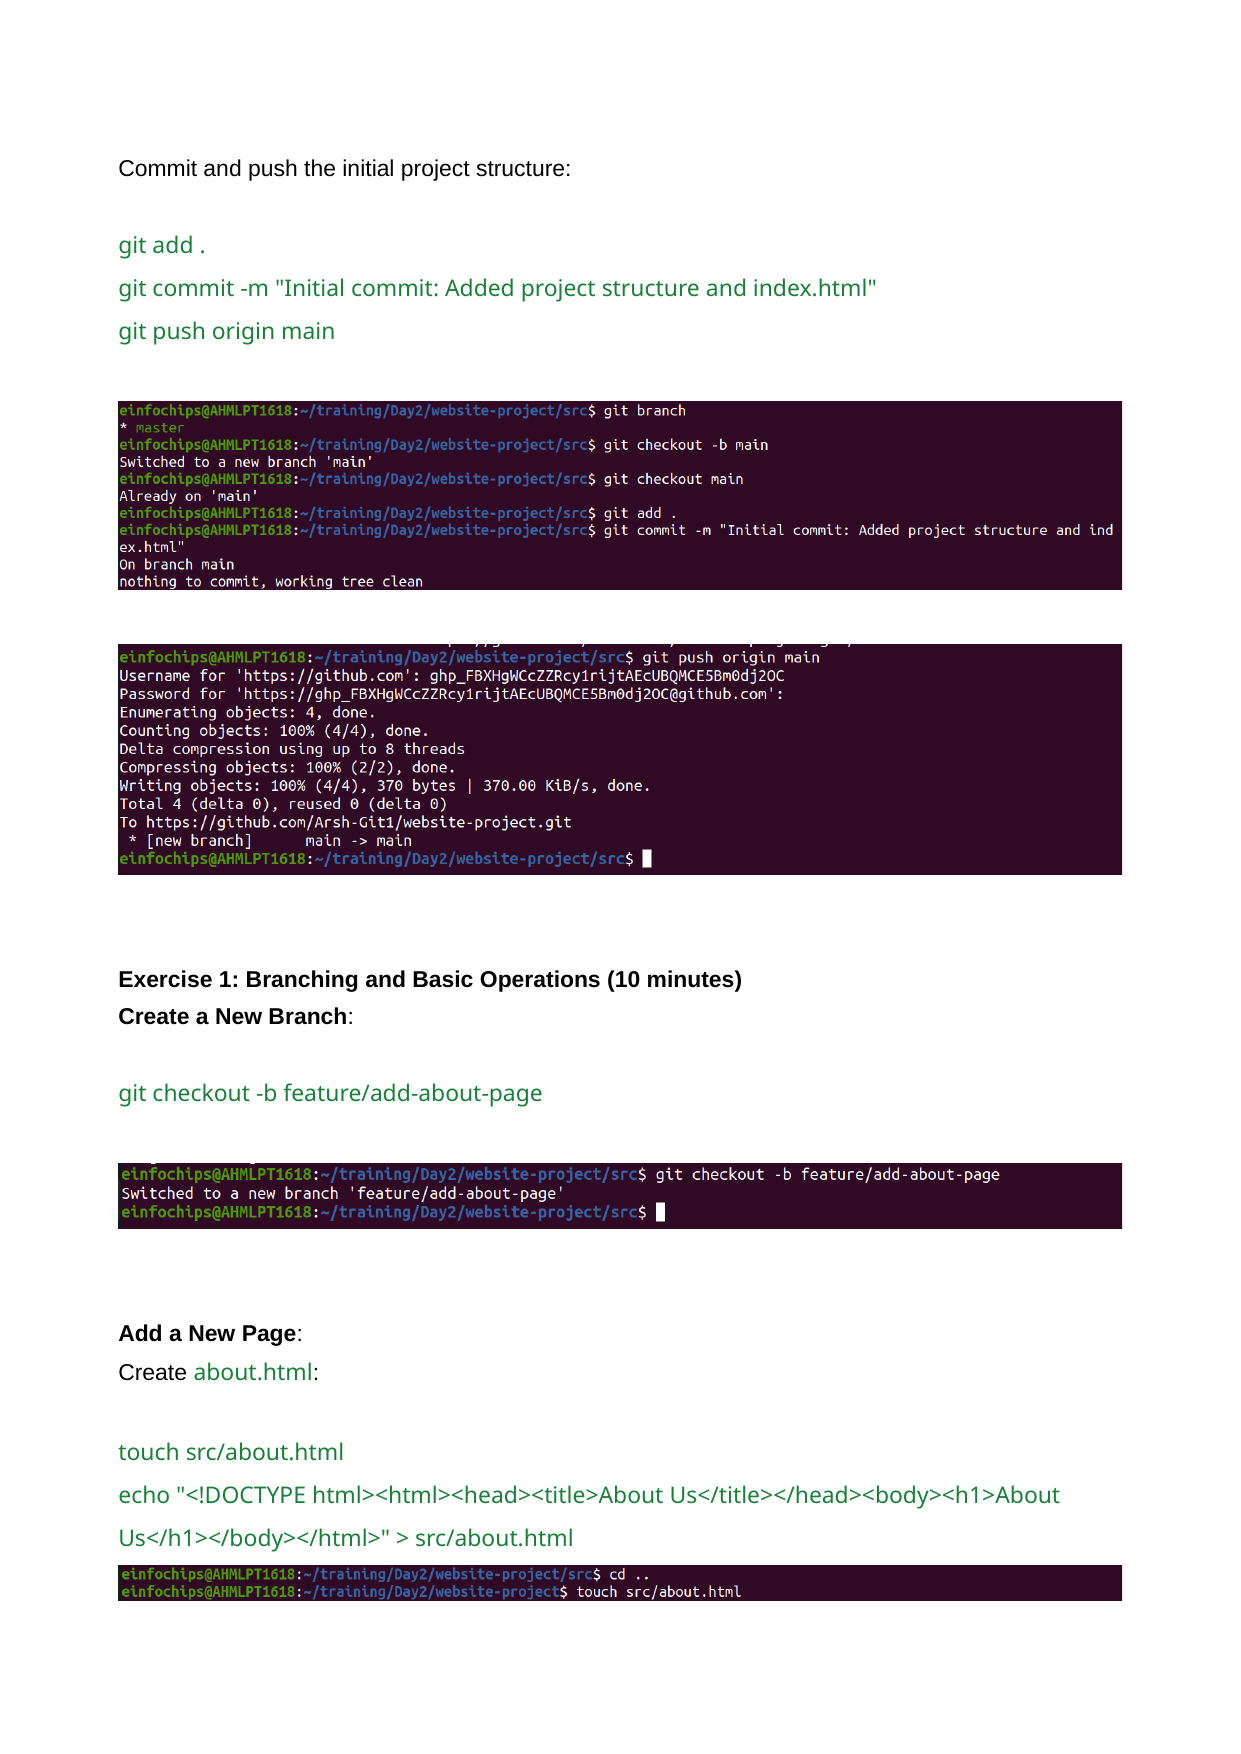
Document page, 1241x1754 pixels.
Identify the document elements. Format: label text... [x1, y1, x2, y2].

text echo "<!DOCTYPE html><html><head><title>About Us</title></head><body><h1>About Us</h1></body></html>" > src/about.html [118, 1479, 1122, 1553]
text Create a New Branch: git checkout -b feature/add-about-page [118, 1003, 1122, 1108]
text Add a New Page: [118, 1320, 1122, 1346]
picture [118, 1163, 1123, 1229]
text git push origin main [118, 315, 1122, 347]
text Create about.html: touch src/about.html [118, 1356, 1122, 1467]
text git commit -m "Initial commit: Added project structure and index.html" [118, 272, 1122, 303]
subtitle Exercise 1: Branching and Basic Operations (10 minutes) [118, 966, 1122, 993]
text Commit and push the initial project structure: git add . [118, 154, 1122, 260]
picture [118, 644, 1123, 875]
picture [118, 401, 1123, 590]
picture [118, 1565, 1123, 1601]
